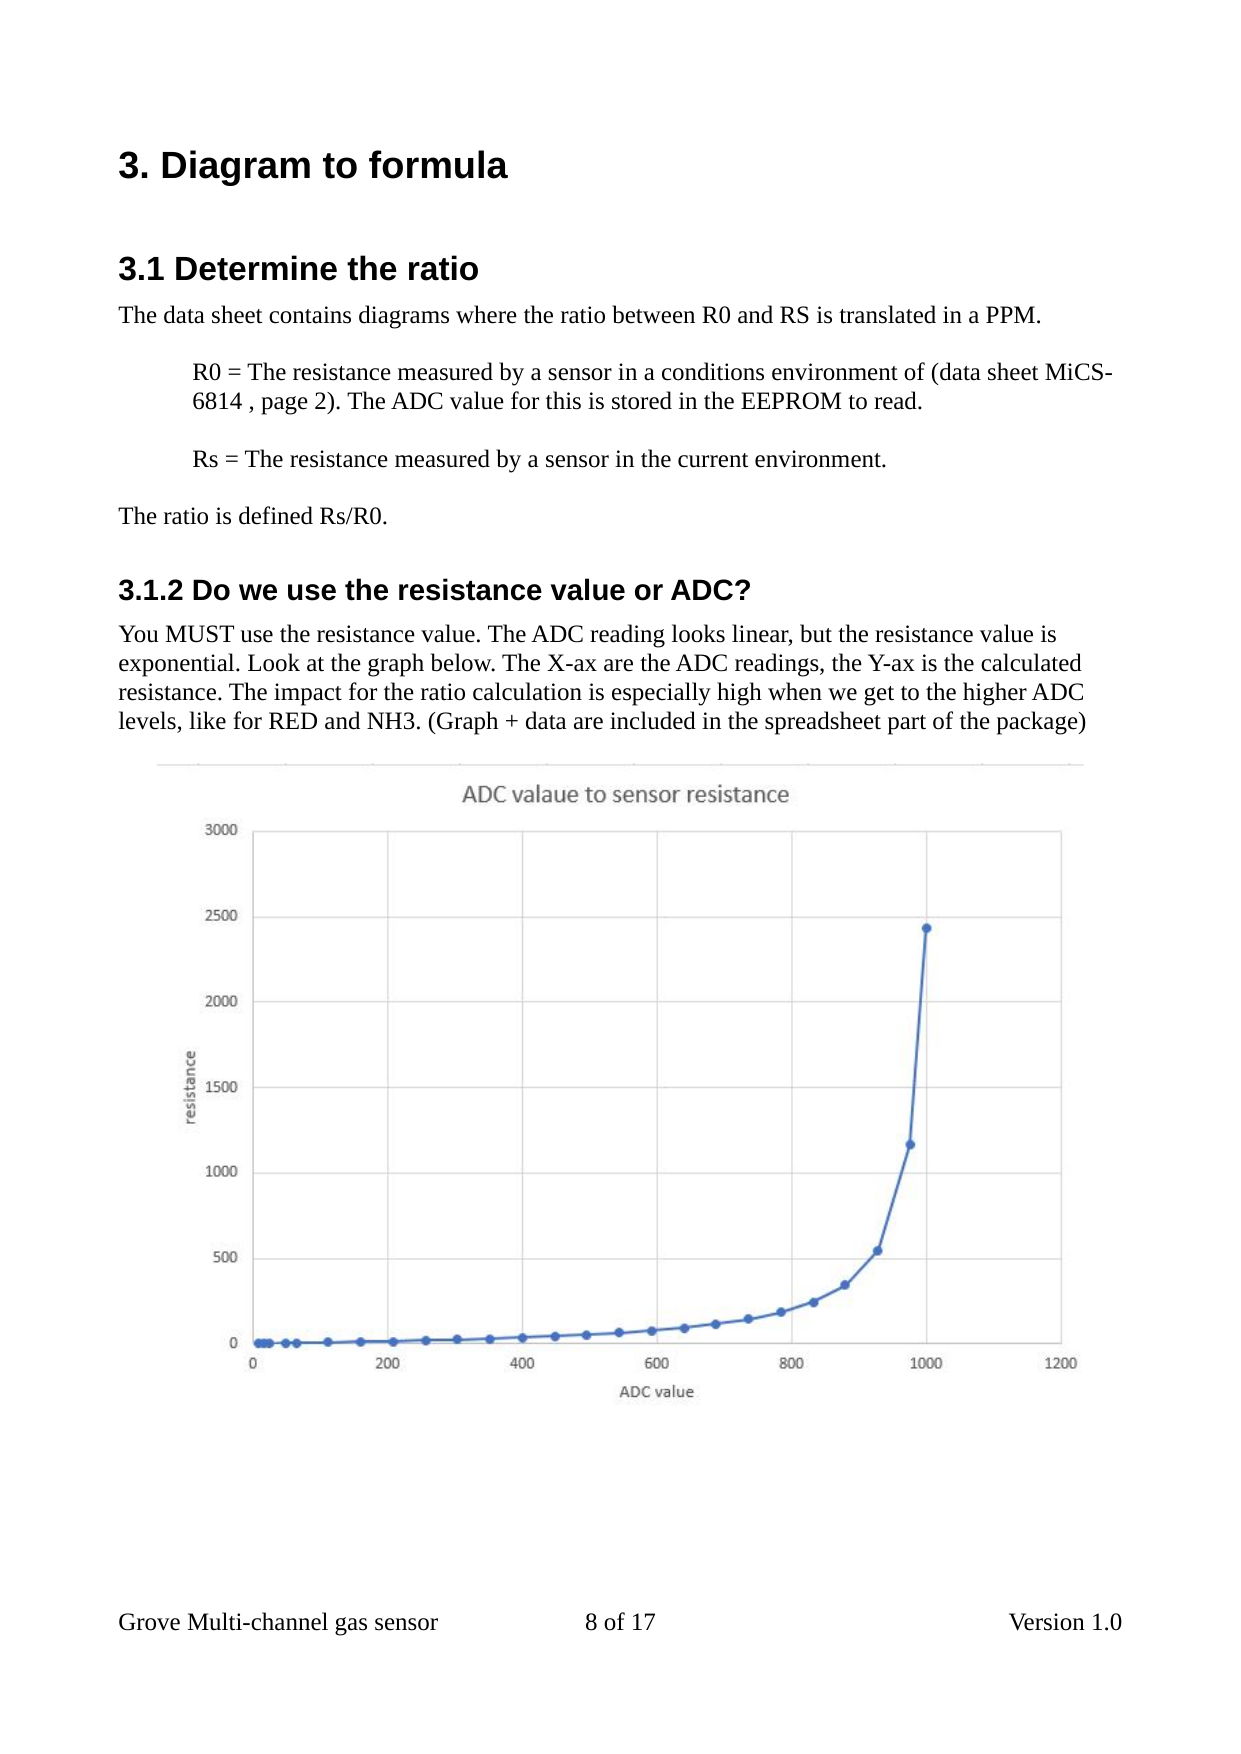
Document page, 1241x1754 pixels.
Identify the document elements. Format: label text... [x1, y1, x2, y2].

text The data sheet contains diagrams where the ratio between R0 and RS is translated in a PPM. [118, 300, 1122, 329]
subtitle 3.1.2 Do we use the resistance value or ADC? [118, 573, 1122, 607]
text Rs = The resistance measured by a sensor in the current environment. [192, 444, 1122, 472]
text The ratio is defined Rs/R0. [118, 501, 1122, 530]
picture [156, 763, 1084, 1415]
subtitle 3.1 Determine the ratio [118, 249, 1122, 287]
subtitle 3. Diagram to formula [118, 143, 1122, 187]
text R0 = The resistance measured by a sensor in a conditions environment of (data sheet MiCS-6814 , page 2). The ADC value for this is stored in the EEPROM to read. [192, 357, 1122, 415]
text You MUST use the resistance value. The ADC reading looks linear, but the resistance value is exponential. Look at the graph below. The X-ax are the ADC readings, the Y-ax is the calculated resistance. The impact for the ratio calculation is especially high when we get to the higher ADC levels, like for RED and NH3. (Graph + data are included in the spreadsheet part of the package) [118, 619, 1122, 734]
